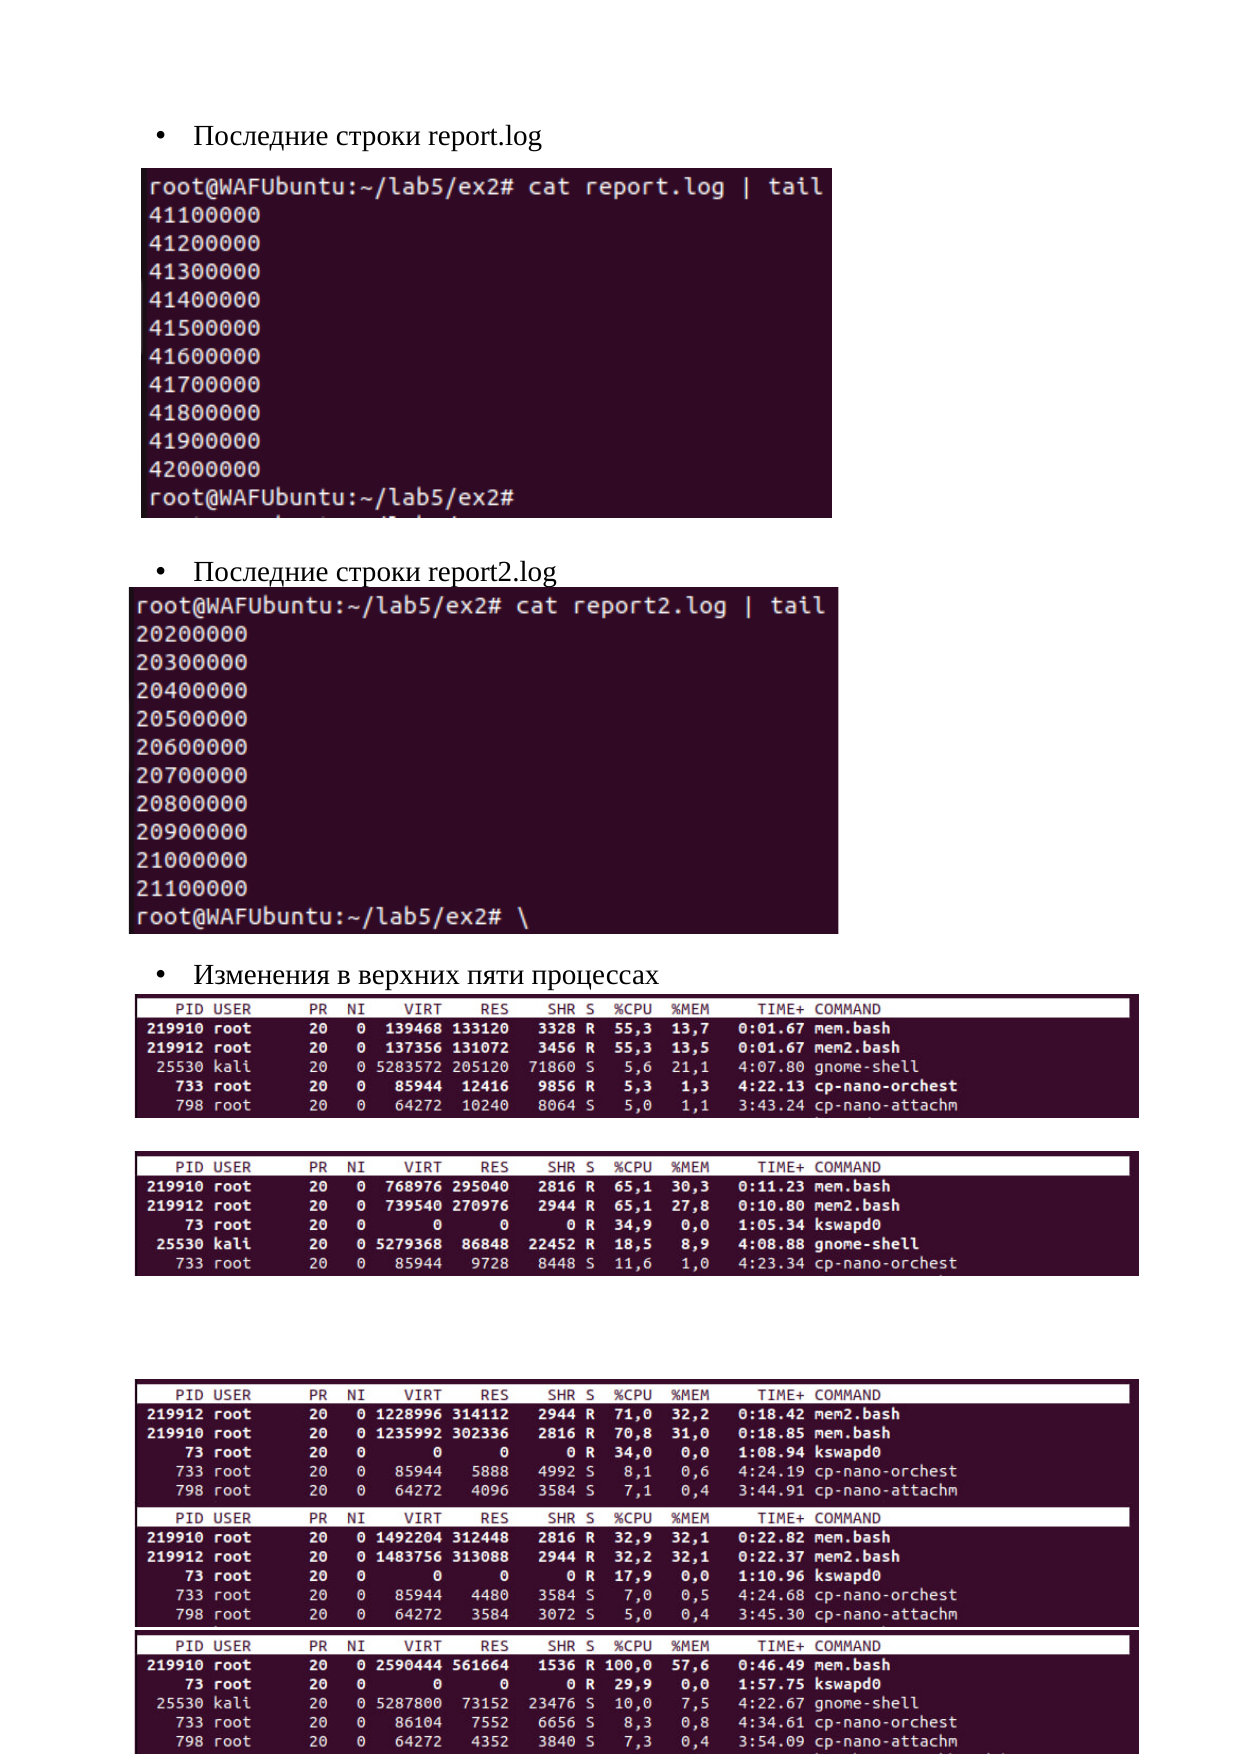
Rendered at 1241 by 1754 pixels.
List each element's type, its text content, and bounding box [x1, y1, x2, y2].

picture [134, 1151, 1139, 1276]
picture [141, 168, 832, 518]
list Последние строки report2.log [156, 554, 1122, 588]
picture [134, 994, 1139, 1118]
list Последние строки report.log [156, 118, 1122, 152]
picture [128, 587, 839, 934]
picture [134, 1630, 1139, 1754]
list Изменения в верхних пяти процессах [156, 957, 1122, 991]
picture [134, 1379, 1139, 1627]
